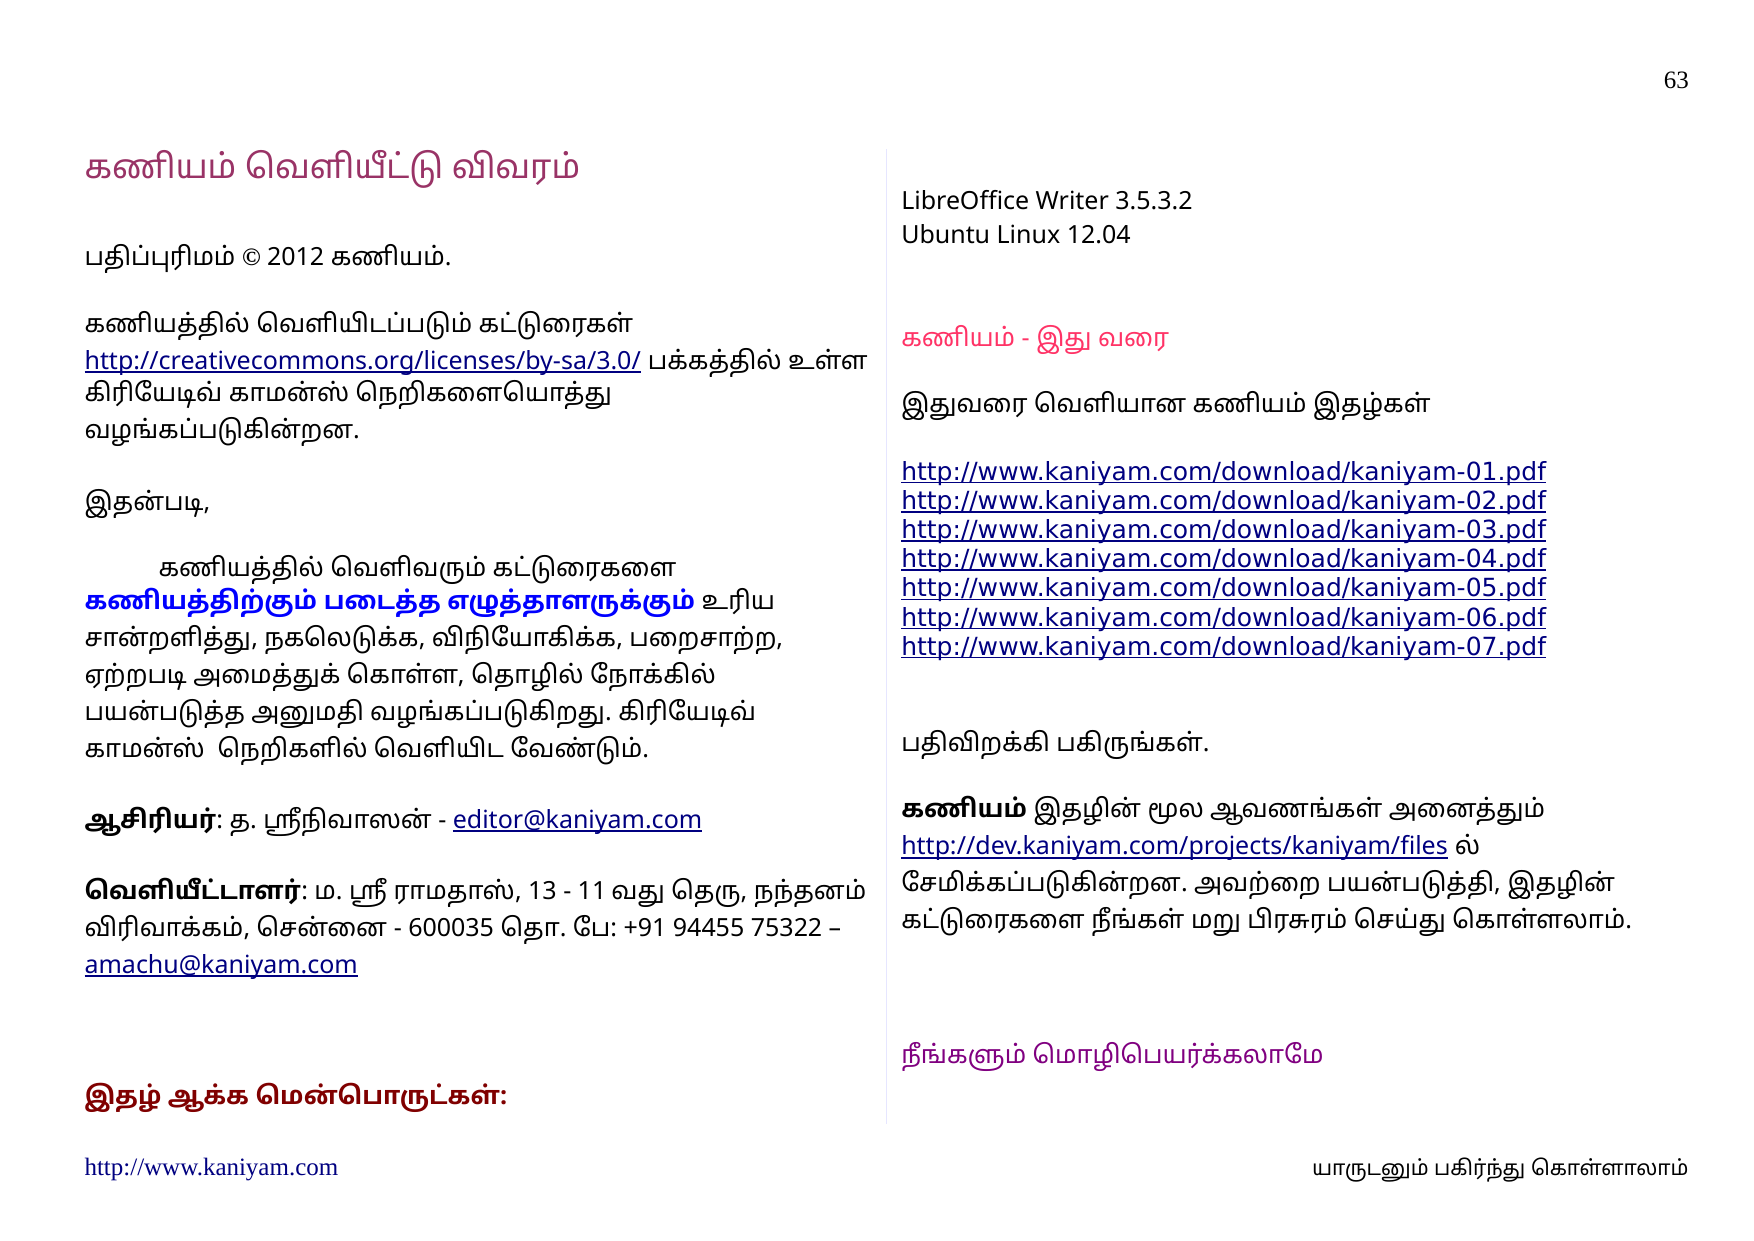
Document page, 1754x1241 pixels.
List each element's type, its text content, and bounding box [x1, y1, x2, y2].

subtitle கணியம் வெளியீட்டு விவரம் [84, 149, 872, 192]
text ஆசிரியர்: த. ஸ்ரீநிவாஸன் - editor@kaniyam.com [84, 801, 872, 838]
text http://www.kaniyam.com/download/kaniyam-06.pdf [901, 603, 1688, 632]
text LibreOffice Writer 3.5.3.2 [901, 183, 1688, 217]
text http://www.kaniyam.com/download/kaniyam-04.pdf [901, 544, 1688, 573]
text கணியம் இதழின் மூல ஆவணங்கள் அனைத்தும் [901, 795, 1688, 828]
text http://www.kaniyam.com/download/kaniyam-05.pdf [901, 573, 1688, 603]
text இதன்படி, [84, 483, 872, 520]
text இதழ் ஆக்க மென்பொருட்கள்: [84, 1077, 872, 1114]
text Ubuntu Linux 12.04 [901, 217, 1688, 251]
text நீங்களும் மொழிபெயர்க்கலாமே [901, 1041, 1688, 1074]
text வெளியீட்டாளர்: ம. ஸ்ரீ ராமதாஸ், 13 - 11வது தெரு, நந்தனம் விரிவாக்கம், சென்னை - 600035 தொ. பே: +91 94455 75322 – amachu@kaniyam.com [84, 872, 872, 980]
text http://www.kaniyam.com/download/kaniyam-07.pdf [901, 632, 1688, 661]
text http://dev.kaniyam.com/projects/kaniyam/files ல் சேமிக்கப்படுகின்றன. அவற்றை பயன்படுத்தி, இதழின் கட்டுரைகளை நீங்கள் மறு பிரசுரம் செய்து கொள்ளலாம். [901, 828, 1688, 939]
text கணியத்தில் வெளியிடப்படும் கட்டுரைகள் http://creativecommons.org/licenses/by-sa/3.0/ பக்கத்தில் உள்ள கிரியேடிவ் காமன்ஸ் நெறிகளையொத்து வழங்கப்படுகின்றன. [84, 310, 872, 449]
text பதிப்புரிமம் © 2012 கணியம். [84, 239, 872, 276]
text கணியத்தில் வெளிவரும் கட்டுரைகளை கணியத்திற்கும் படைத்த எழுத்தாளருக்கும் உரிய சான்றளித்து, நகலெடுக்க, விநியோகிக்க, பறைசாற்ற, ஏற்றபடி அமைத்துக் கொள்ள, தொழில் நோக்கில் பயன்படுத்த அனுமதி வழங்கப்படுகிறது. கிரியேடிவ் காமன்ஸ் நெறிகளில் வெளியிட வேண்டும். [84, 554, 872, 767]
text இதுவரை வெளியான கணியம் இதழ்கள் [901, 390, 1688, 423]
text பதிவிறக்கி பகிருங்கள். [901, 724, 1688, 761]
text கணியம் - இது வரை [901, 319, 1688, 356]
text http://www.kaniyam.com/download/kaniyam-01.pdf http://www.kaniyam.com/download/kaniyam-02.pdf http://www.kaniyam.com/download/kaniyam-03.pdf [901, 457, 1688, 544]
